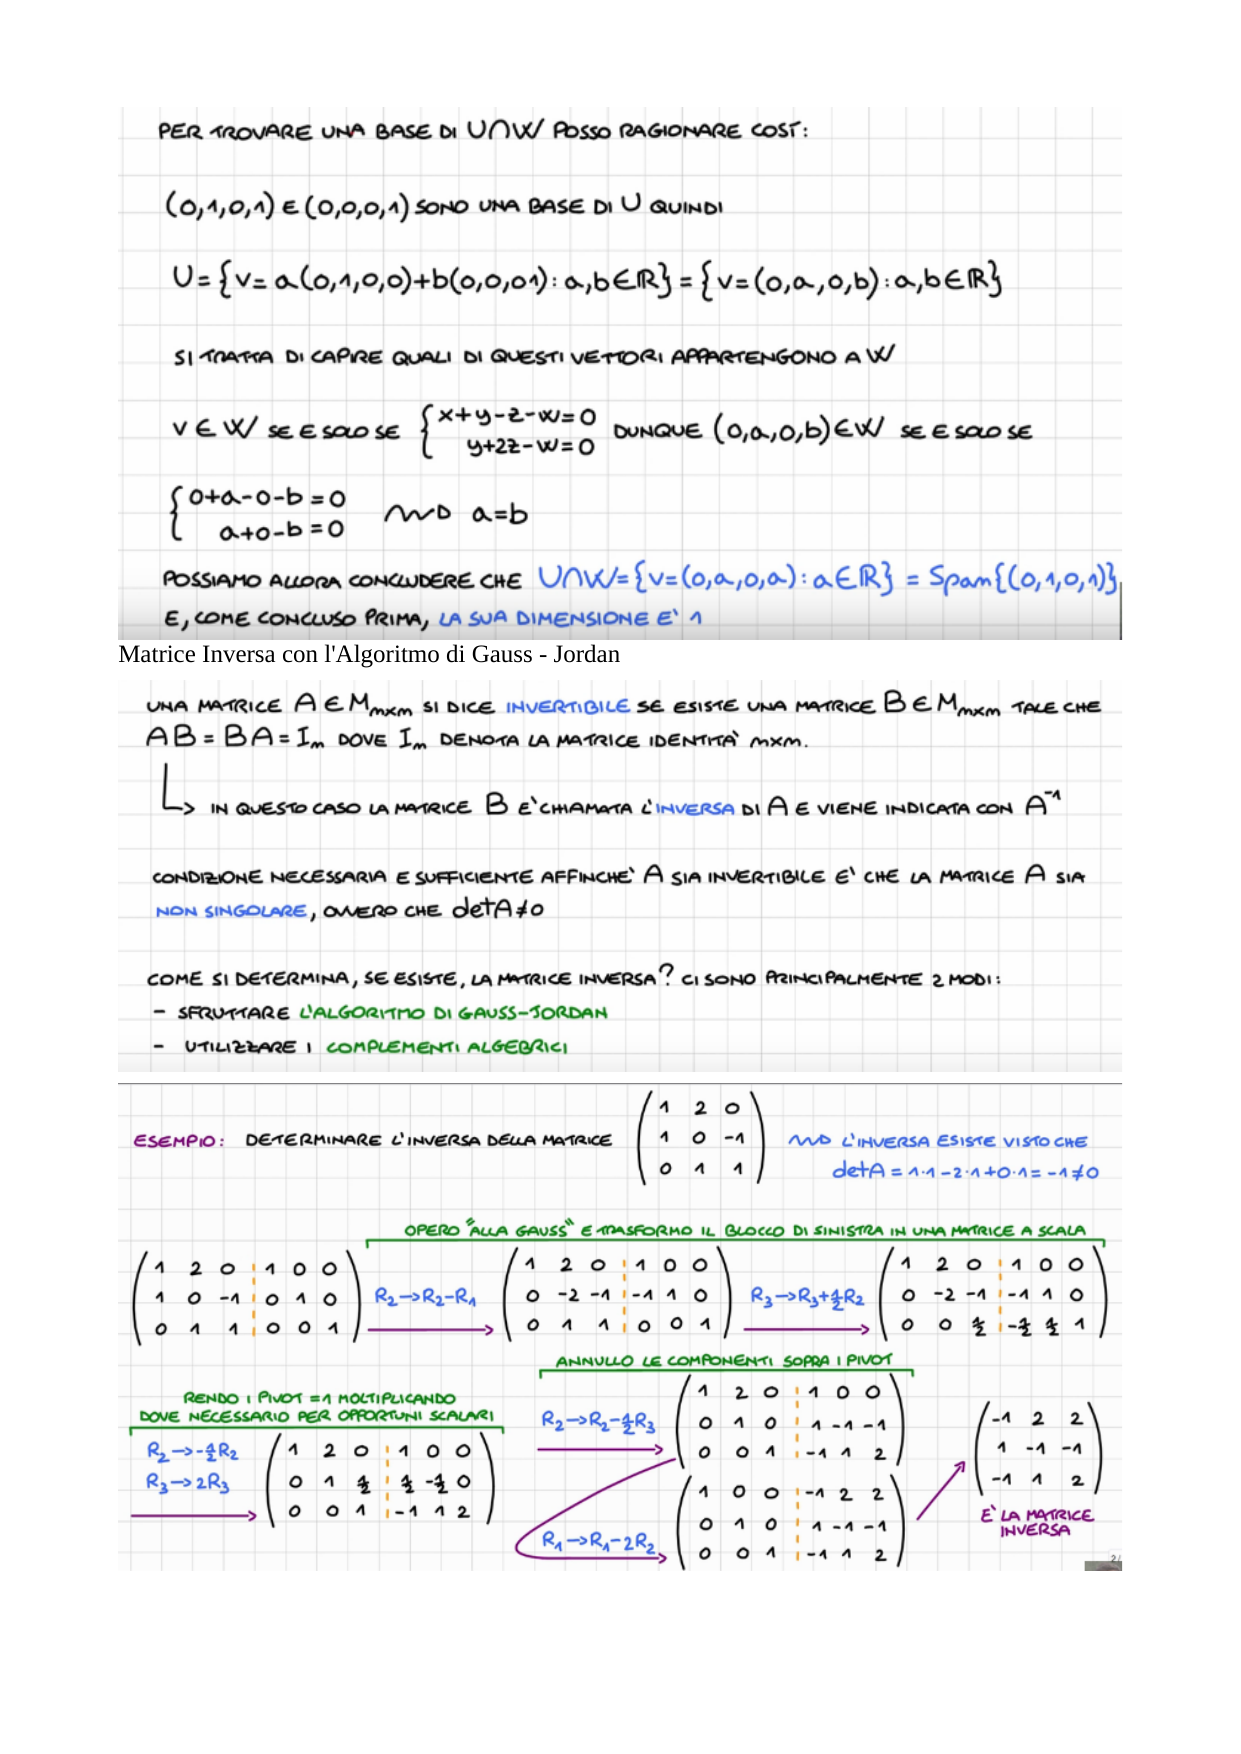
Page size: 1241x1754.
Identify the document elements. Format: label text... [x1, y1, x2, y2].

picture [118, 1083, 1123, 1571]
subtitle Matrice Inversa con l'Algoritmo di Gauss - Jordan [118, 640, 1122, 668]
picture [118, 680, 1123, 1072]
picture [118, 107, 1123, 640]
